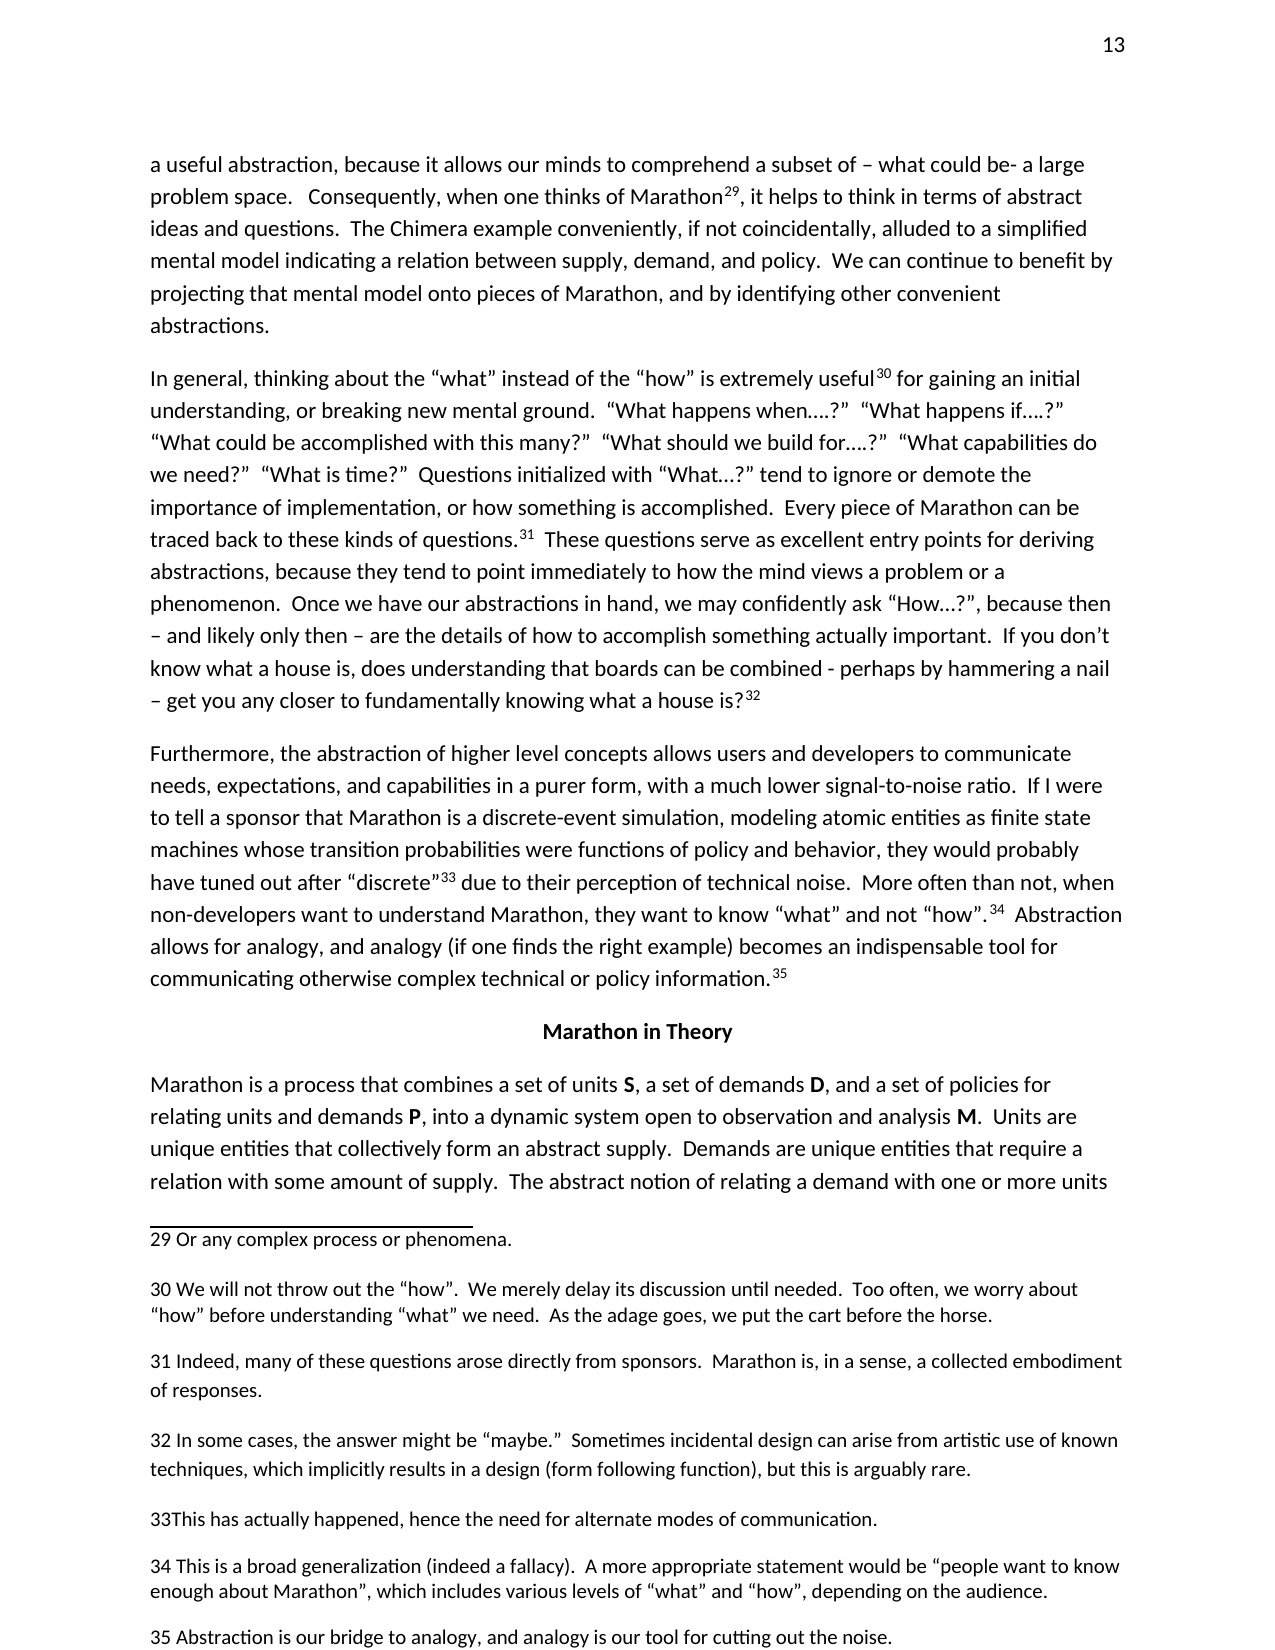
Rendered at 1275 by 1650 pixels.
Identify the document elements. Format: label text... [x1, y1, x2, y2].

text Abstraction is our bridge to analogy, and analogy is our tool for cutting out the noise. [150, 1624, 1125, 1650]
text This has actually happened, hence the need for alternate modes of communication. [150, 1507, 1125, 1532]
text In some cases, the answer might be “maybe.” Sometimes incidental design can arise from artistic use of known techniques, which implicitly results in a design (form following function), but this is arguably rare. [150, 1427, 1125, 1482]
text Marathon in Theory [150, 1017, 1125, 1045]
text Indeed, many of these questions arose directly from sponsors. Marathon is, in a sense, a collected embodiment of responses. [150, 1348, 1125, 1403]
text In general, thinking about the “what” instead of the “how” is extremely useful for gaining an initial understanding, or breaking new mental ground. “What happens when….?” “What happens if….?” “What could be accomplished with this many?” “What should we build for….?” “What capabilities do we need?” “What is time?” Questions initialized with “What…?” tend to ignore or demote the importance of implementation, or how something is accomplished. Every piece of Marathon can be traced back to these kinds of questions. These questions serve as excellent entry points for deriving abstractions, because they tend to point immediately to how the mind views a problem or a phenomenon. Once we have our abstractions in hand, we may confidently ask “How…?”, because then – and likely only then – are the details of how to accomplish something actually important. If you don’t know what a house is, does understanding that boards can be combined - perhaps by hammering a nail – get you any closer to fundamentally knowing what a house is? [150, 364, 1125, 714]
text Furthermore, the abstraction of higher level concepts allows users and developers to communicate needs, expectations, and capabilities in a purer form, with a much lower signal-to-noise ratio. If I were to tell a sponsor that Marathon is a discrete-event simulation, modeling atomic entities as finite state machines whose transition probabilities were functions of policy and behavior, they would probably have tuned out after “discrete” due to their perception of technical noise. More often than not, when non-developers want to understand Marathon, they want to know “what” and not “how”. Abstraction allows for analogy, and analogy (if one finds the right example) becomes an indispensable tool for communicating otherwise complex technical or policy information. [150, 739, 1125, 992]
text a useful abstraction, because it allows our minds to comprehend a subset of – what could be- a large problem space. Consequently, when one thinks of Marathon, it helps to think in terms of abstract ideas and questions. The Chimera example conveniently, if not coincidentally, alluded to a simplified mental model indicating a relation between supply, demand, and policy. We can continue to benefit by projecting that mental model onto pieces of Marathon, and by identifying other convenient abstractions. [150, 150, 1125, 339]
text We will not throw out the “how”. We merely delay its discussion until needed. Too often, we worry about “how” before understanding “what” we need. As the adage goes, we put the cart before the horse. [150, 1277, 1125, 1327]
text This is a broad generalization (indeed a fallacy). A more appropriate statement would be “people want to know enough about Marathon”, which includes various levels of “what” and “how”, depending on the audience. [150, 1553, 1125, 1604]
text Marathon is a process that combines a set of units S, a set of demands D, and a set of policies for relating units and demands P, into a dynamic system open to observation and analysis M. Units are unique entities that collectively form an abstract supply. Demands are unique entities that require a relation with some amount of supply. The abstract notion of relating a demand with one or more units [150, 1070, 1125, 1195]
text Or any complex process or phenomena. [150, 1227, 1125, 1252]
